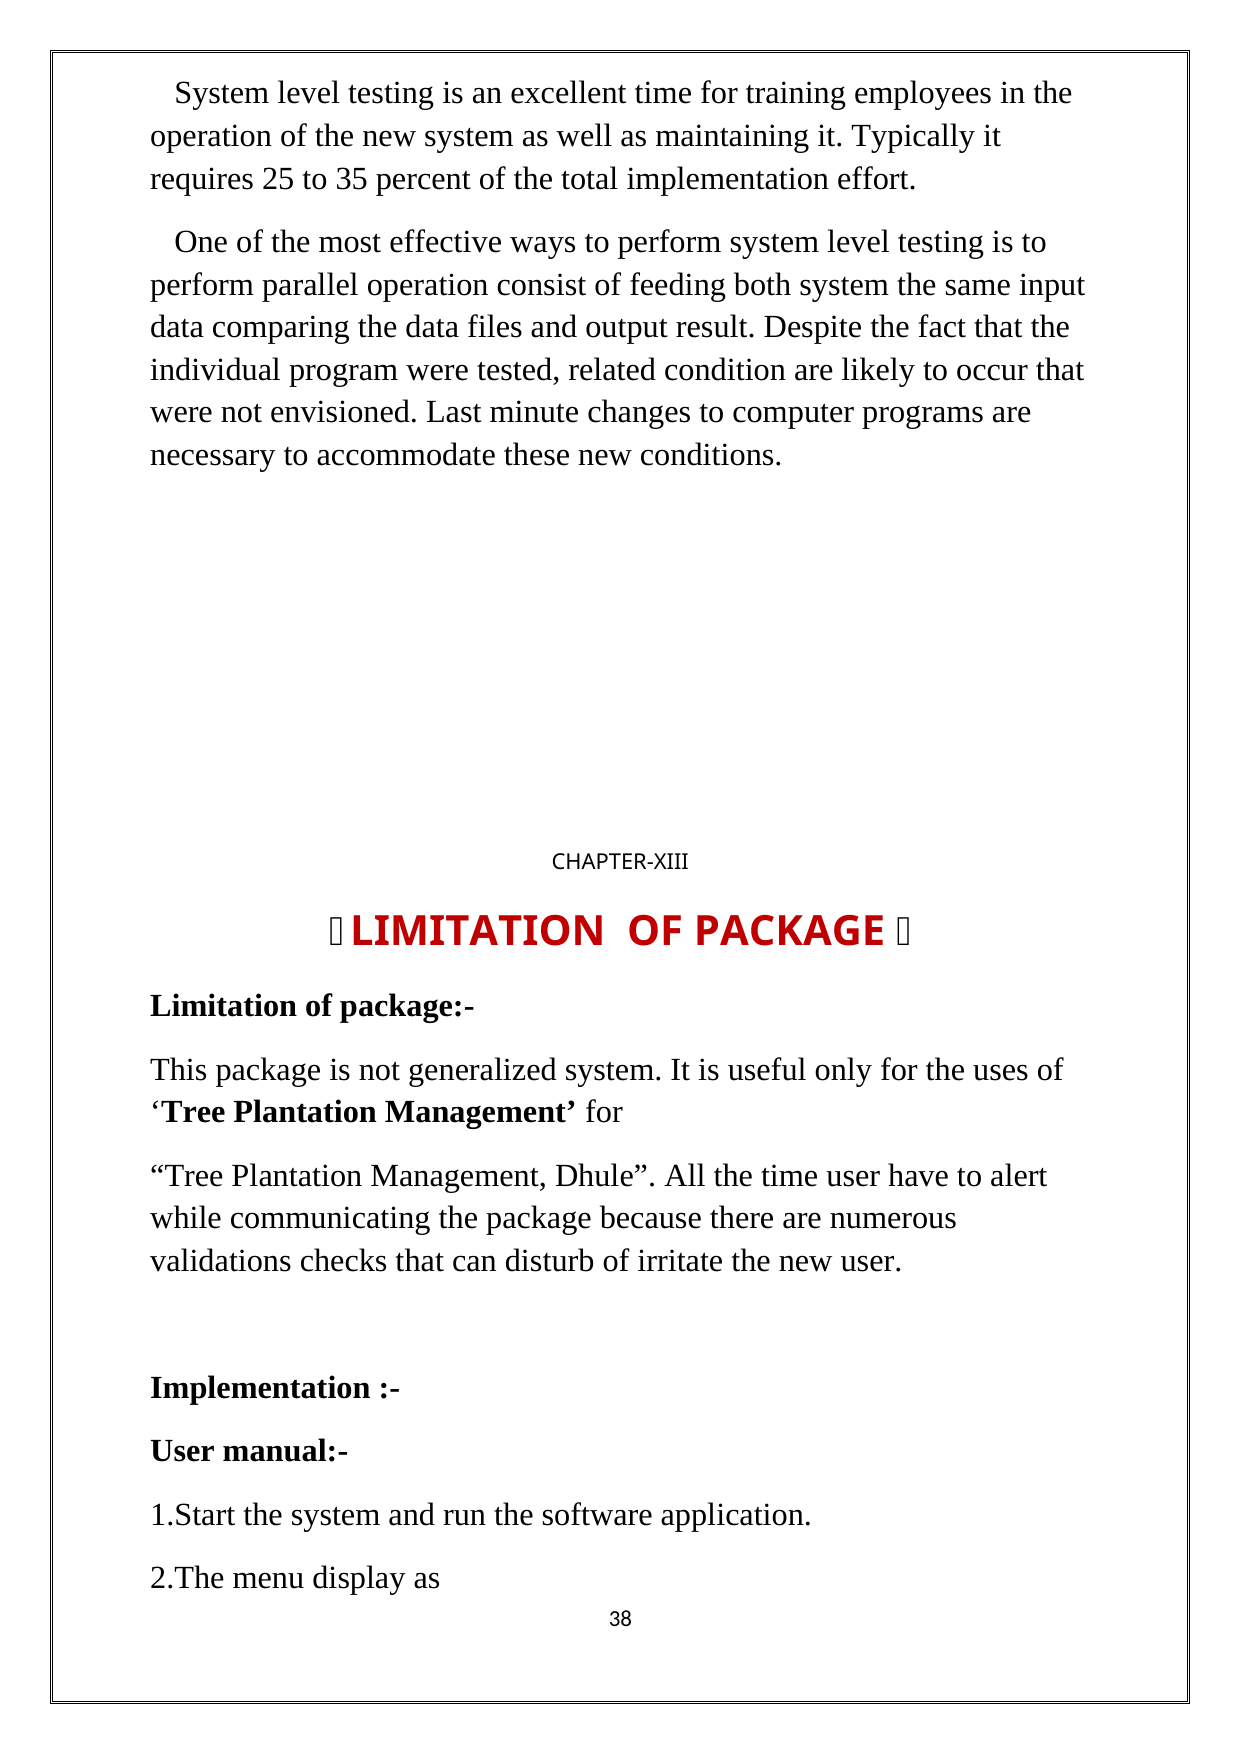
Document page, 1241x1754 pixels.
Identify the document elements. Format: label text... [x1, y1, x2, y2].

text Limitation of package:- [150, 987, 1090, 1024]
text One of the most effective ways to perform system level testing is to perform parallel operation consist of feeding both system the same input data comparing the data files and output result. Despite the fact that the individual program were tested, related condition are likely to occur that were not envisioned. Last minute changes to computer programs are necessary to accommodate these new conditions. [150, 222, 1090, 472]
text 1.Start the system and run the software application. [150, 1495, 1090, 1532]
text User manual:- [150, 1432, 1090, 1469]
text “Tree Plantation Management, Dhule”. All the time user have to alert while communicating the package because there are numerous validations checks that can disturb of irritate the new user. [150, 1156, 1090, 1278]
text  LIMITATION OF PACKAGE  [150, 901, 1090, 957]
text Implementation :- [150, 1368, 1090, 1405]
text CHAPTER-XIII [150, 846, 1090, 876]
text System level testing is an excellent time for training employees in the operation of the new system as well as maintaining it. Typically it requires 25 to 35 percent of the total implementation effort. [150, 74, 1090, 196]
text 2.The menu display as [150, 1559, 1090, 1596]
text This package is not generalized system. It is useful only for the uses of ‘Tree Plantation Management’ for [150, 1050, 1090, 1130]
